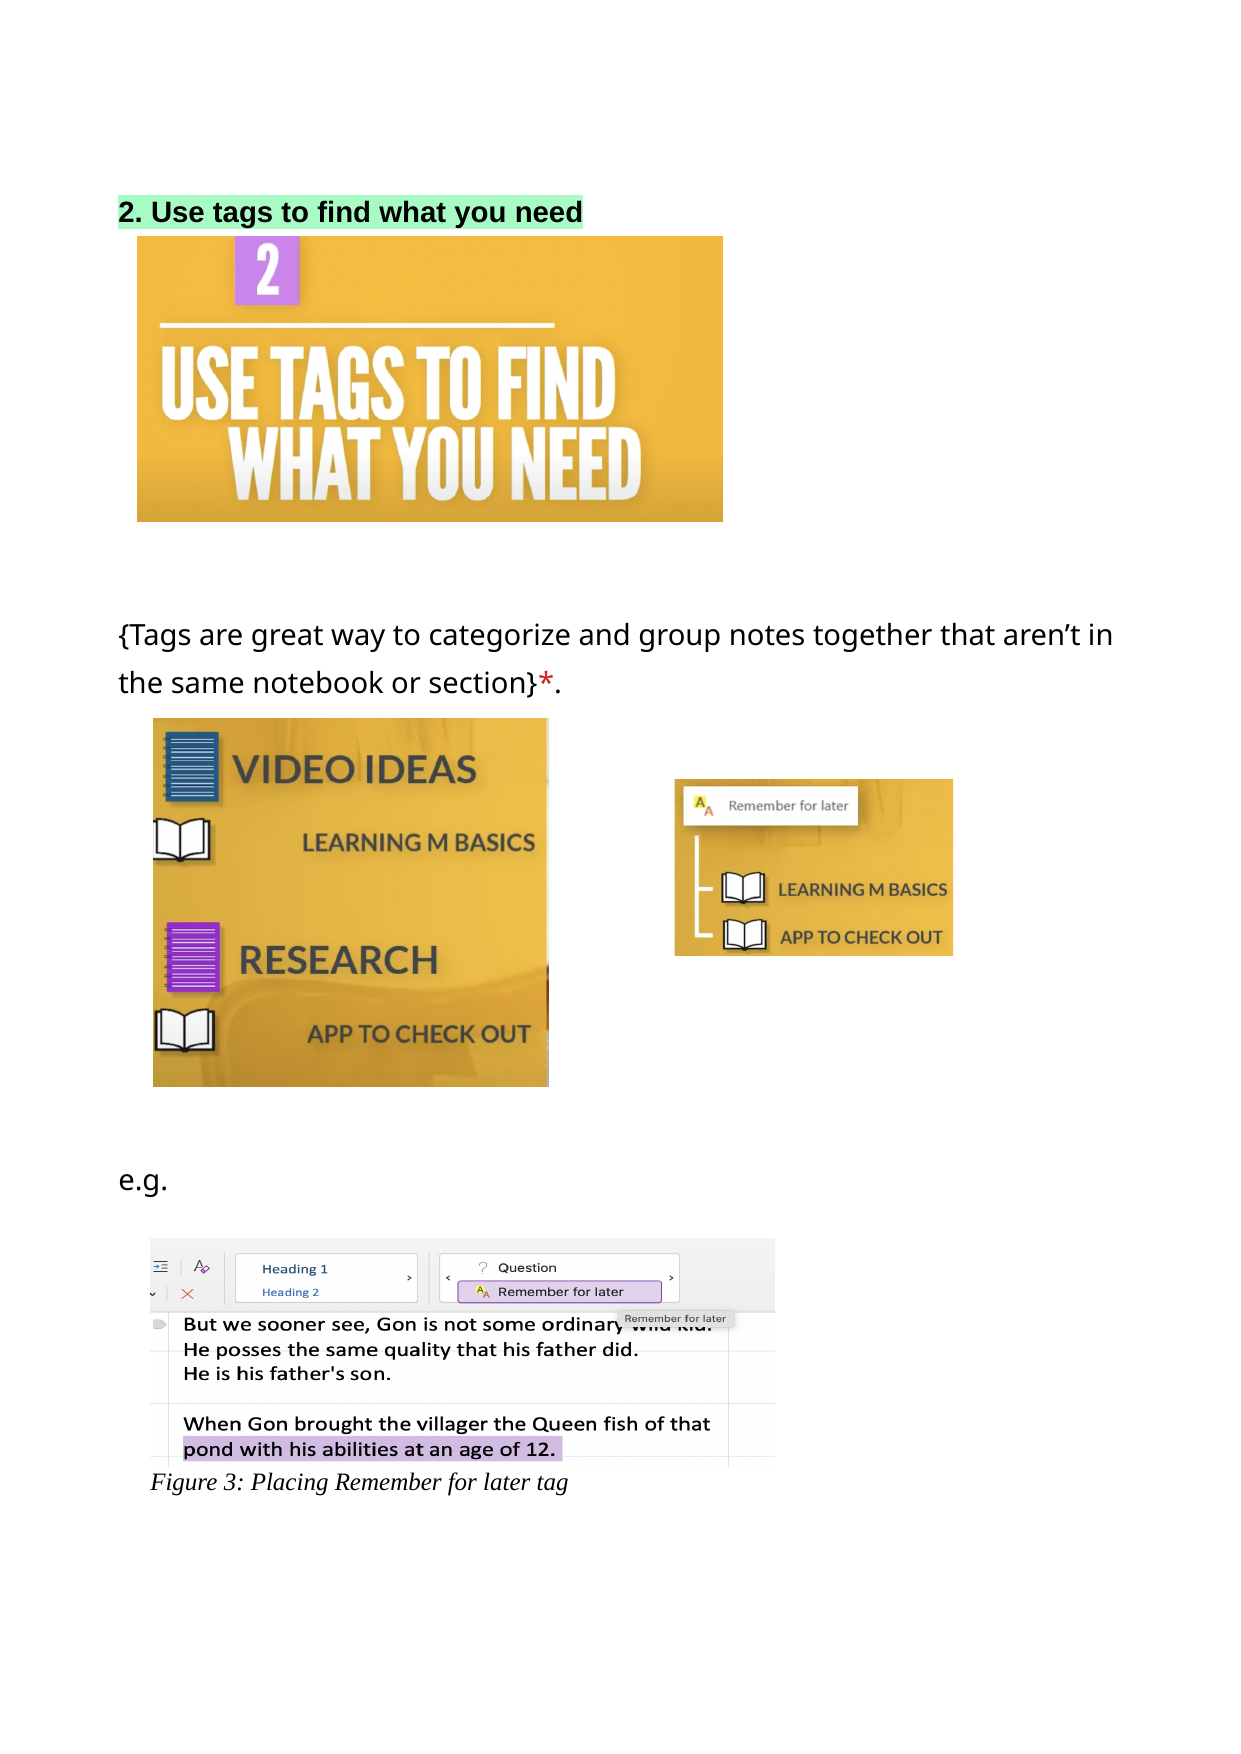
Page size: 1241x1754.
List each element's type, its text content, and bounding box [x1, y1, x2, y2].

text e.g. [118, 1159, 1122, 1199]
picture [137, 236, 723, 522]
picture [153, 718, 549, 1087]
subtitle 2. Use tags to find what you need [583, 195, 1122, 229]
picture [150, 1238, 775, 1467]
text {Tags are great way to categorize and group notes together that aren’t in the same notebook or section}*. [118, 614, 1122, 702]
picture [674, 779, 954, 956]
text Figure 3: Placing Remember for later tag [150, 1467, 775, 1496]
